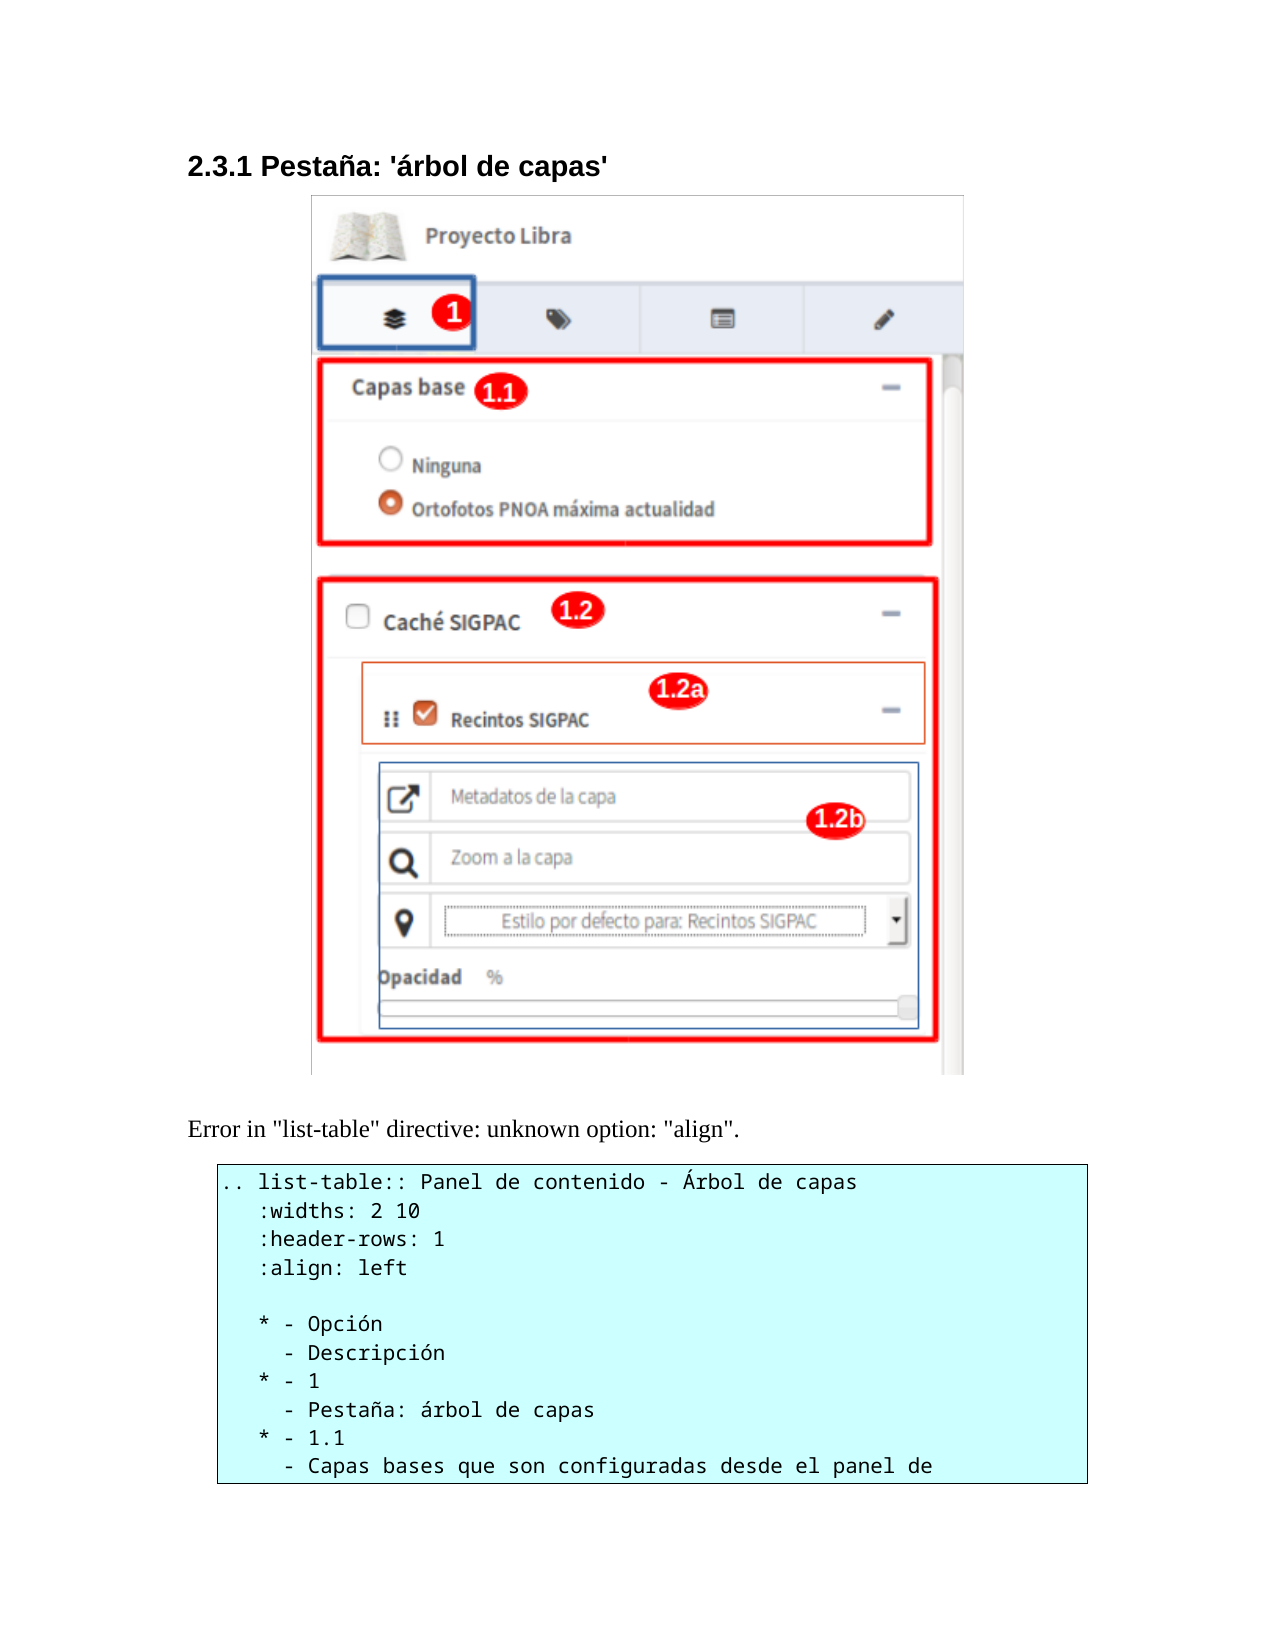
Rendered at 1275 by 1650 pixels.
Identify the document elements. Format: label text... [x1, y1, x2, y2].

text Error in "list-table" directive: unknown option: "align". [187, 1115, 1087, 1143]
text .. list-table:: Panel de contenido - Árbol de capas :widths: 2 10 :header-rows: 1 :align: left * - Opción - Descripción * - 1 - Pestaña: árbol de capas * - 1.1 - Capas bases que son configuradas desde el panel de [218, 1165, 1087, 1483]
subtitle 2.3.1 Pestaña: 'árbol de capas' [187, 150, 1087, 183]
picture [311, 195, 964, 1075]
